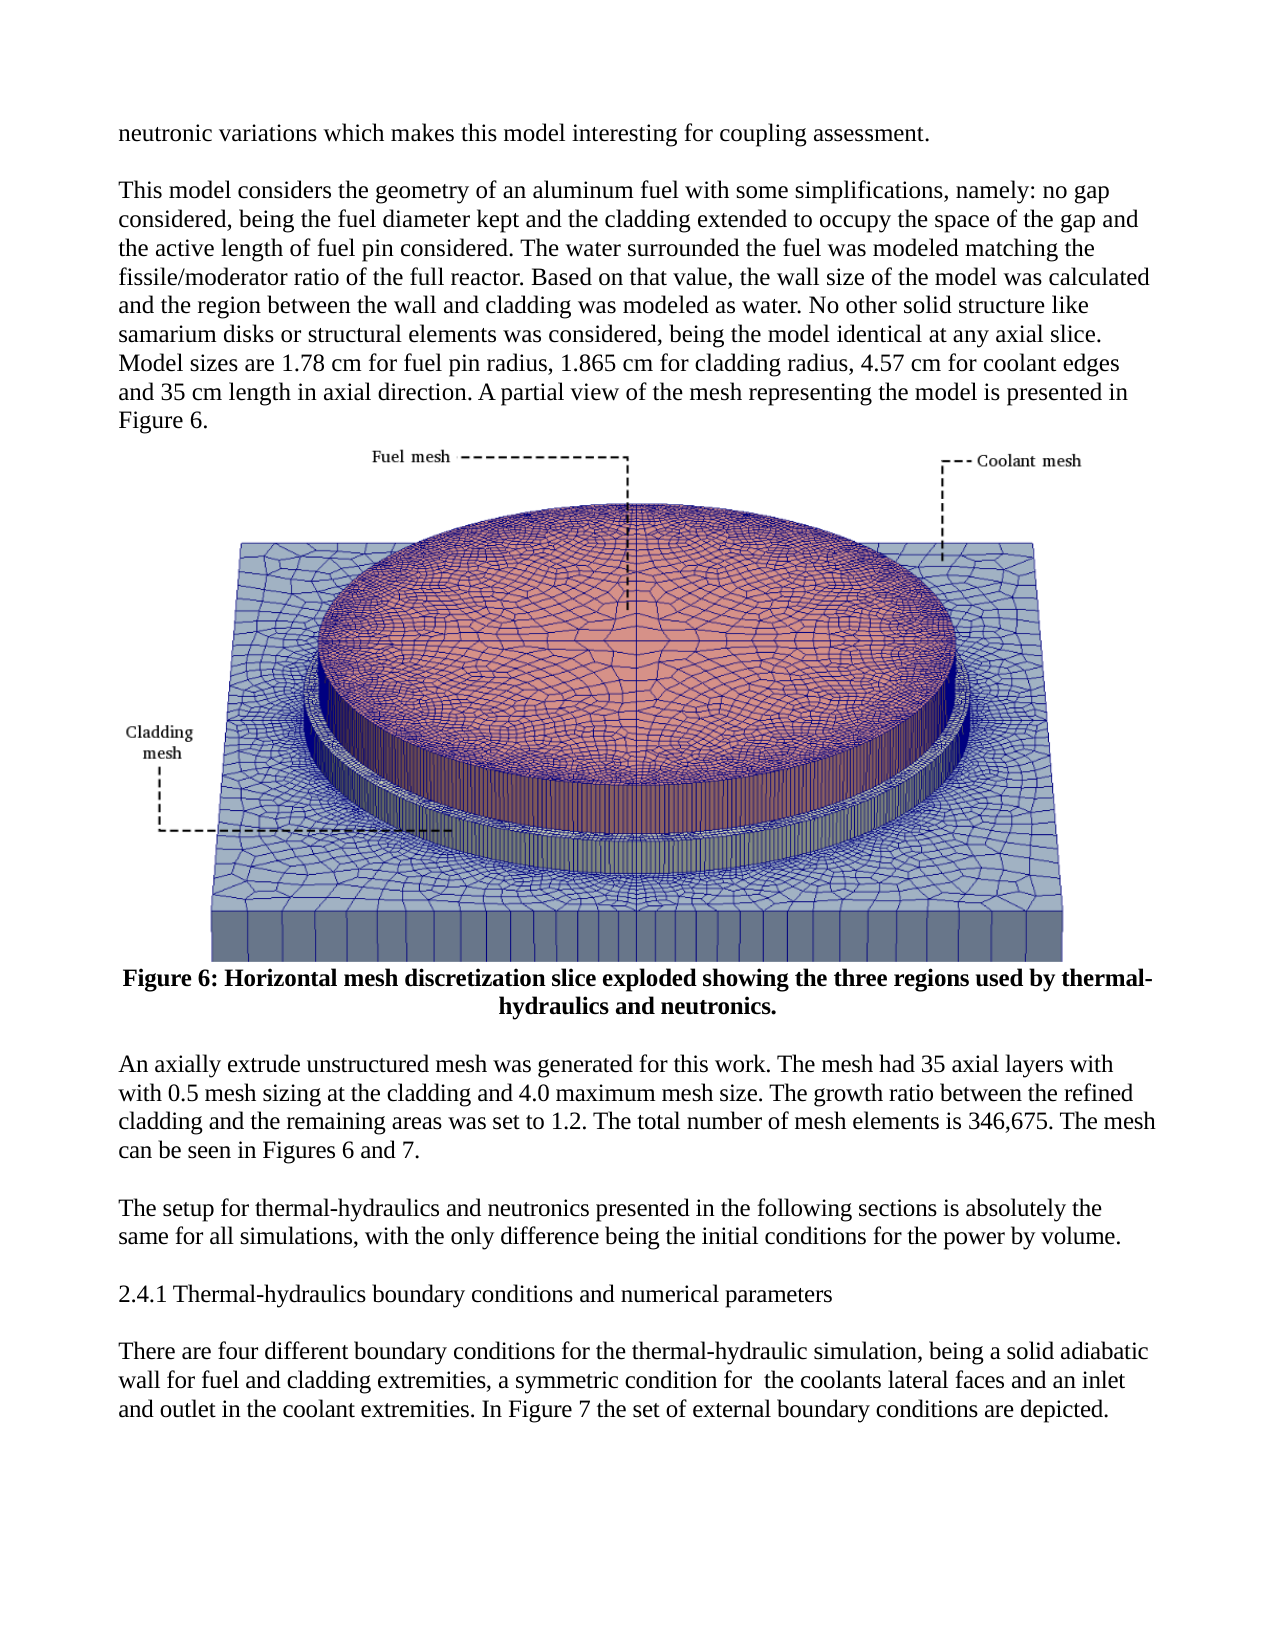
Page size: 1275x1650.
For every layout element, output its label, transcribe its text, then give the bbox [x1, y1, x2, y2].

text There are four different boundary conditions for the thermal-hydraulic simulation, being a solid adiabatic wall for fuel and cladding extremities, a symmetric condition for the coolants lateral faces and an inlet and outlet in the coolant extremities. In Figure 7 the set of external boundary conditions are depicted. [118, 1336, 1157, 1423]
text This model considers the geometry of an aluminum fuel with some simplifications, namely: no gap considered, being the fuel diameter kept and the cladding extended to occupy the space of the gap and the active length of fuel pin considered. The water surrounded the fuel was modeled matching the fissile/moderator ratio of the full reactor. Based on that value, the wall size of the model was calculated and the region between the wall and cladding was modeled as water. No other solid structure like samarium disks or structural elements was considered, being the model identical at any axial slice. Model sizes are 1.78 cm for fuel pin radius, 1.865 cm for cladding radius, 4.57 cm for coolant edges and 35 cm length in axial direction. A partial view of the mesh representing the model is presented in Figure 6. [118, 176, 1157, 434]
text 2.4.1 Thermal-hydraulics boundary conditions and numerical parameters [118, 1279, 1157, 1308]
picture [118, 434, 1157, 963]
text with 0.5 mesh sizing at the cladding and 4.0 maximum mesh size. The growth ratio between the refined cladding and the remaining areas was set to 1.2. The total number of mesh elements is 346,675. The mesh can be seen in Figures 6 and 7. [118, 1078, 1157, 1164]
text neutronic variations which makes this model interesting for coupling assessment. [118, 118, 1157, 147]
text Figure 6: Horizontal mesh discretization slice exploded showing the three regions used by thermal-hydraulics and neutronics. [118, 963, 1157, 1020]
text An axially extrude unstructured mesh was generated for this work. The mesh had 35 axial layers with [118, 1049, 1157, 1078]
text The setup for thermal-hydraulics and neutronics presented in the following sections is absolutely the same for all simulations, with the only difference being the initial conditions for the power by volume. [118, 1193, 1157, 1250]
